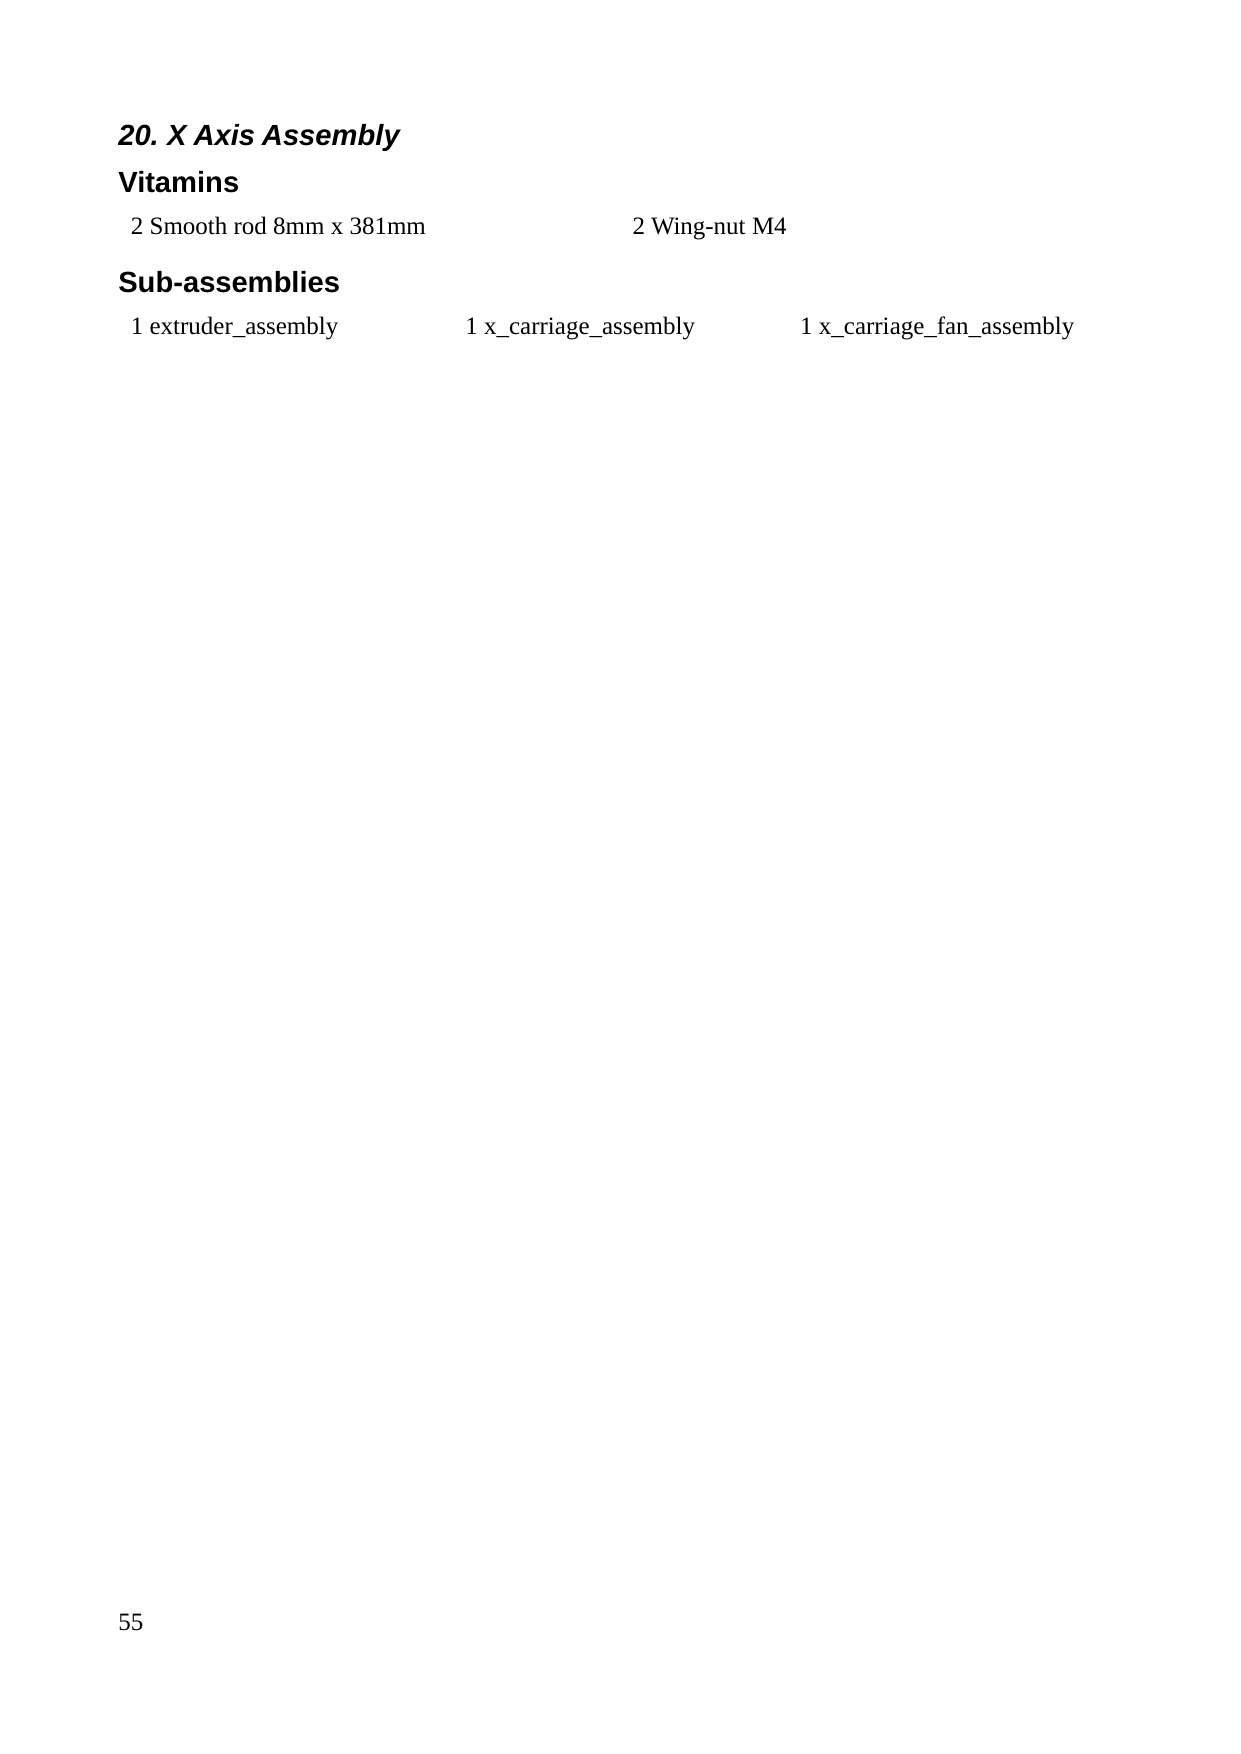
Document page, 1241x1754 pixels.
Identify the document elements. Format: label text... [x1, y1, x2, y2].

subtitle Vitamins [118, 165, 1122, 199]
table_header 1 x_carriage_assembly [453, 311, 787, 706]
table_header 1 extruder_assembly [118, 311, 453, 706]
table_header 2 Smooth rod 8mm x 381mm [118, 211, 620, 252]
table_header 1 x_carriage_fan_assembly [788, 311, 1122, 706]
subtitle Sub-assemblies [118, 266, 1122, 299]
subtitle X Axis Assembly [118, 118, 1122, 152]
table_header 2 Wing-nut M4 [620, 211, 1122, 252]
